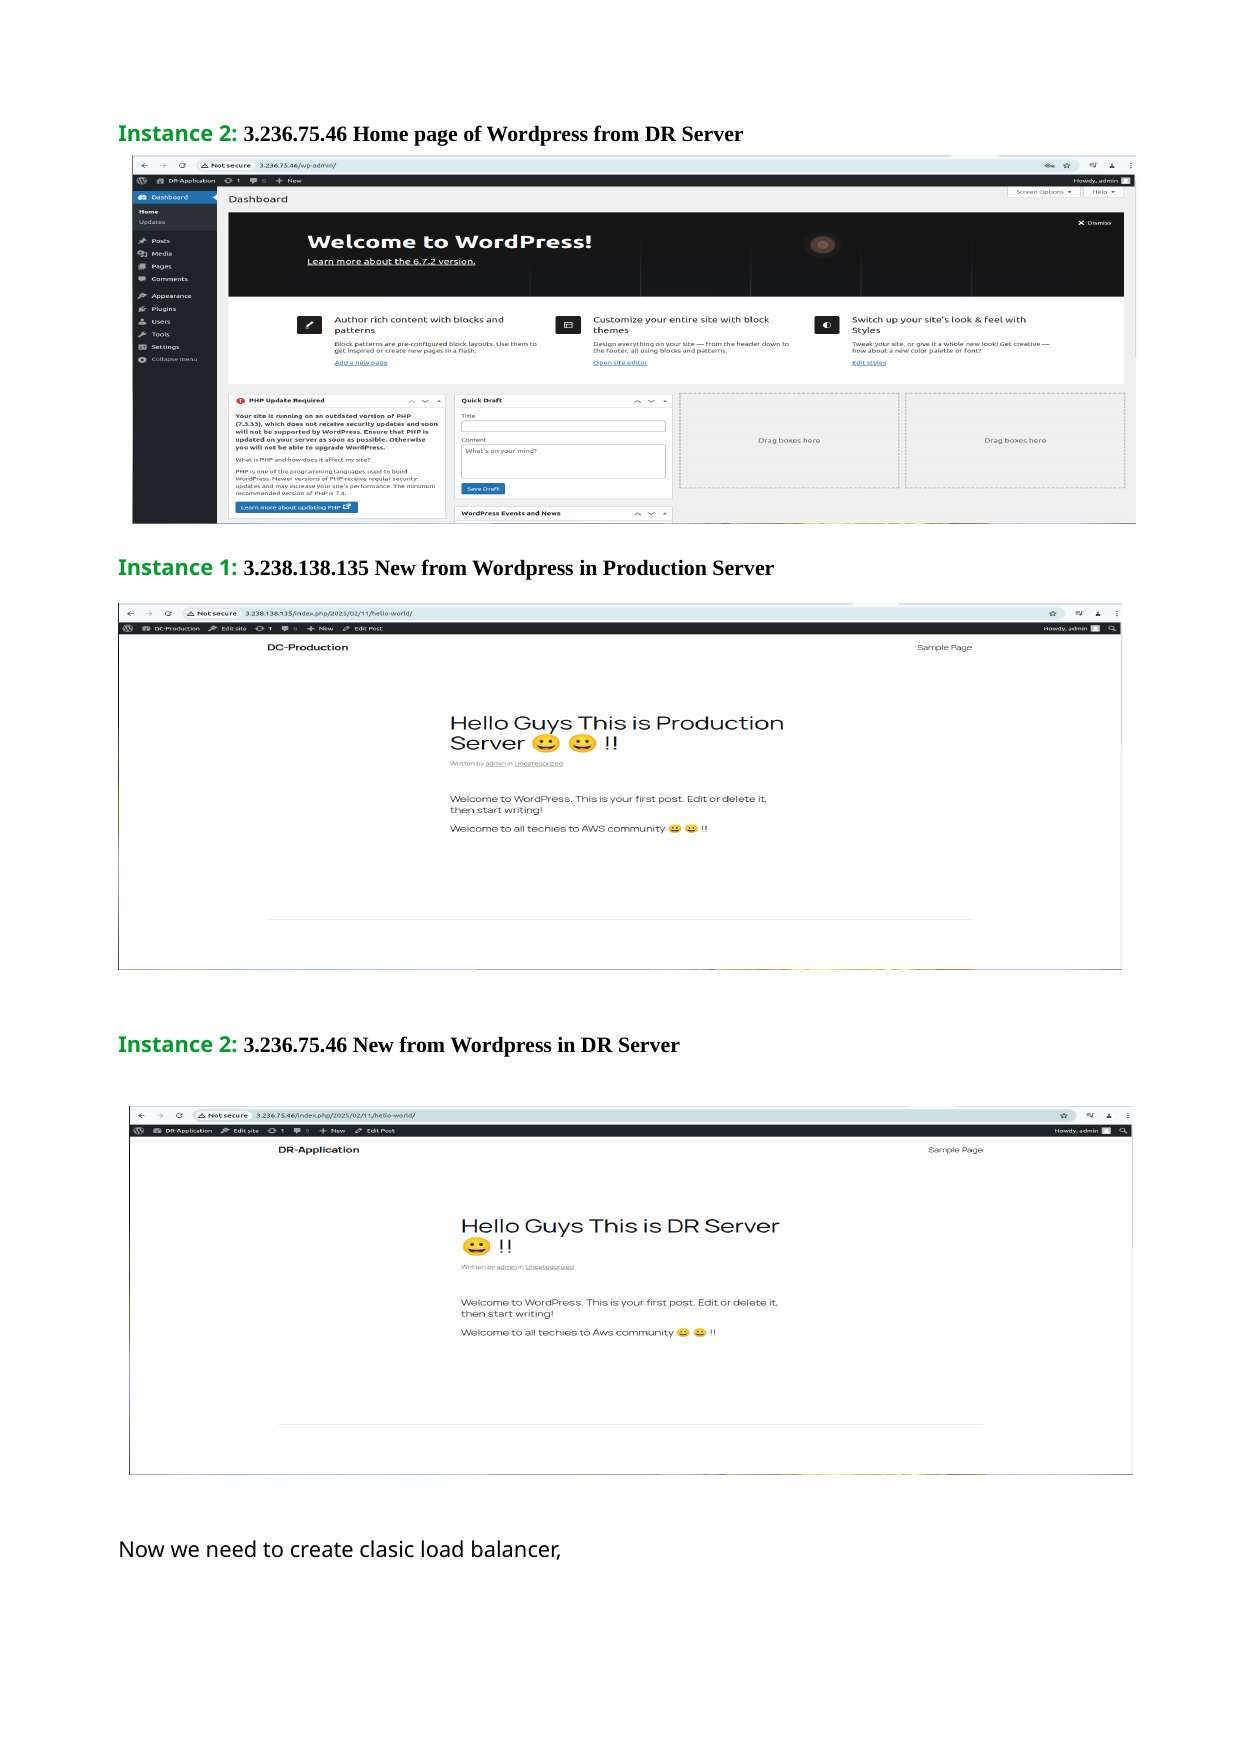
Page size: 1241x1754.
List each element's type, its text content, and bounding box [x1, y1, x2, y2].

text Instance 2: 3.236.75.46 Home page of Wordpress from DR Server [118, 118, 1122, 148]
text Instance 1: 3.238.138.135 New from Wordpress in Production Server [118, 552, 1122, 582]
text Instance 2: 3.236.75.46 New from Wordpress in DR Server [118, 1029, 1122, 1059]
picture [129, 1106, 1133, 1475]
picture [118, 603, 1123, 970]
text Now we need to create clasic load balancer, [118, 1534, 1122, 1564]
picture [132, 155, 1137, 524]
